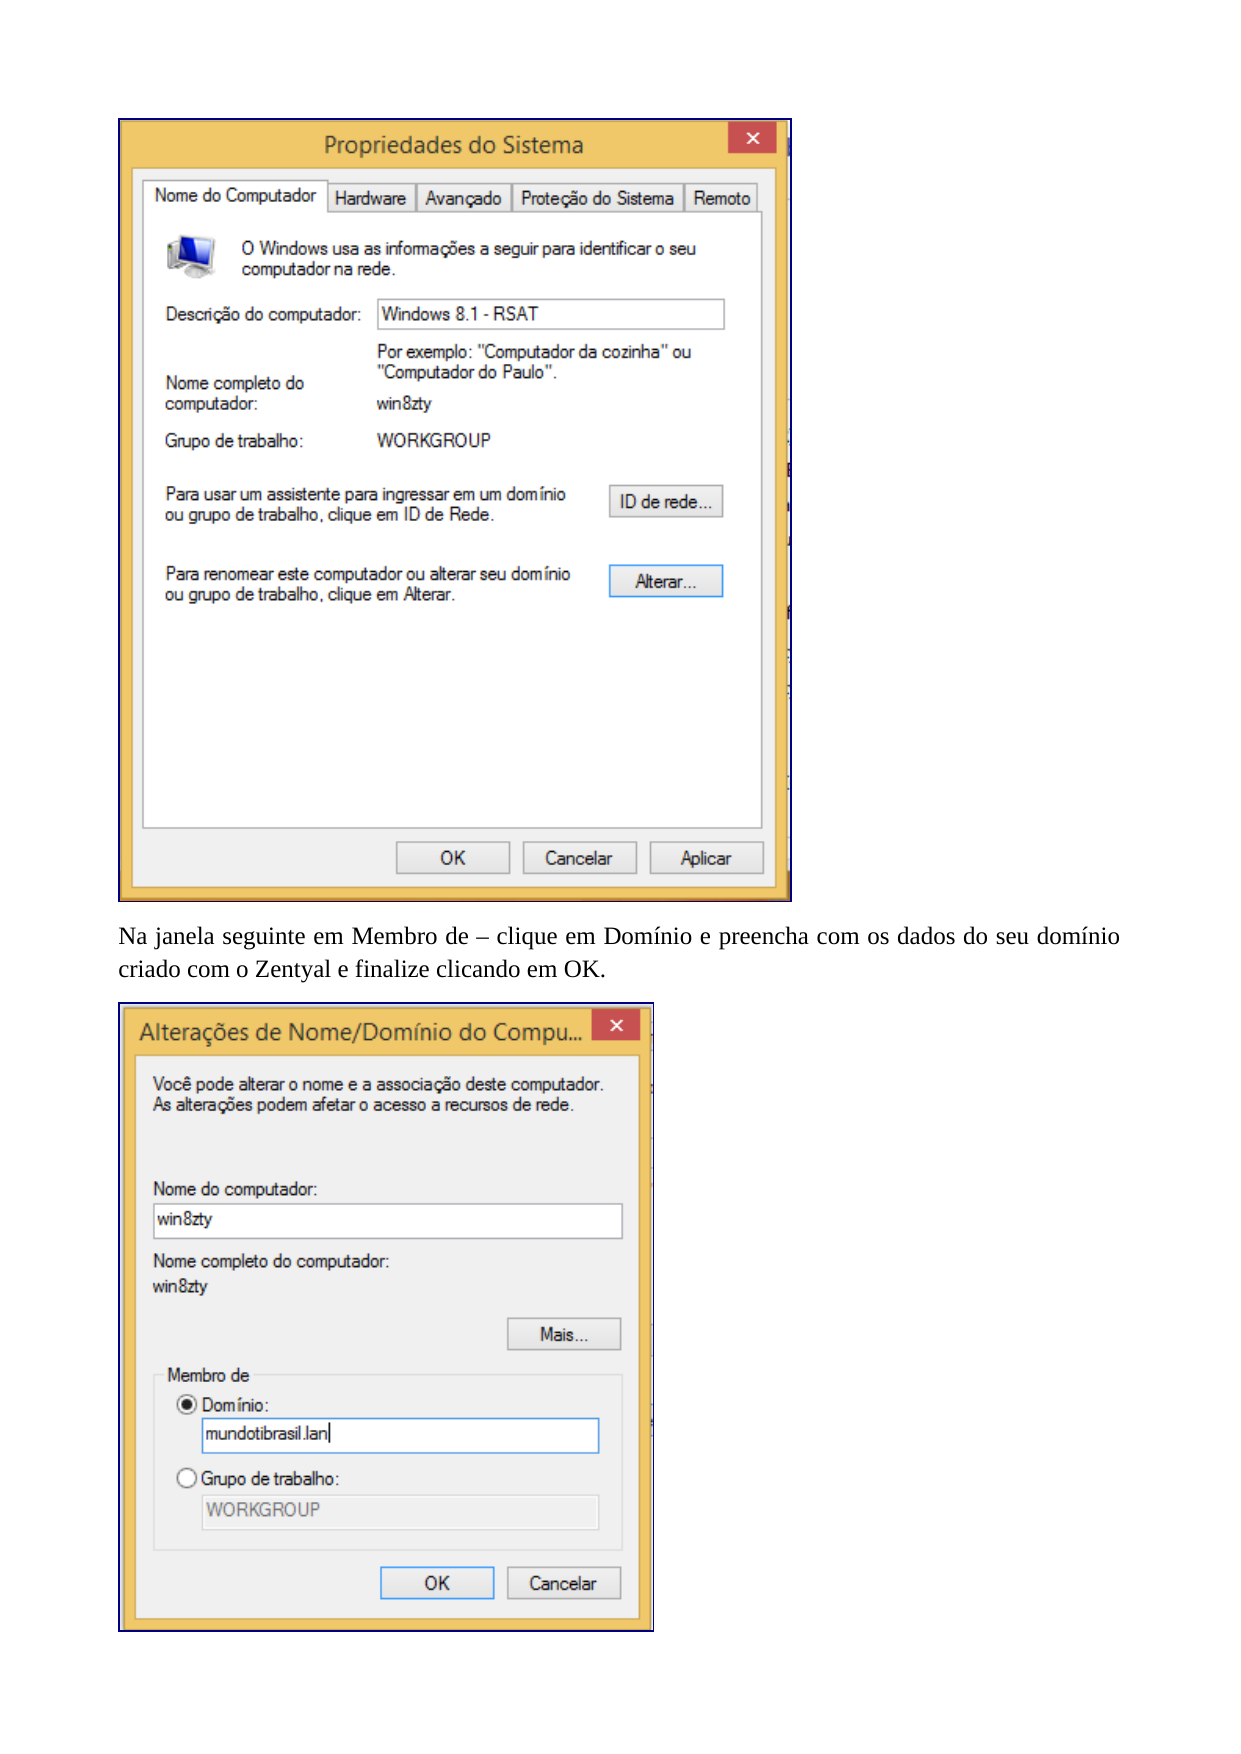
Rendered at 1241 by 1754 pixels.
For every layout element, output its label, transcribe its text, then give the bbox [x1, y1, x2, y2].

picture [120, 1004, 653, 1630]
text Na janela seguinte em Membro de – clique em Domínio e preencha com os dados do seu domínio criado com o Zentyal e finalize clicando em OK. [118, 921, 1122, 983]
picture [120, 120, 790, 901]
